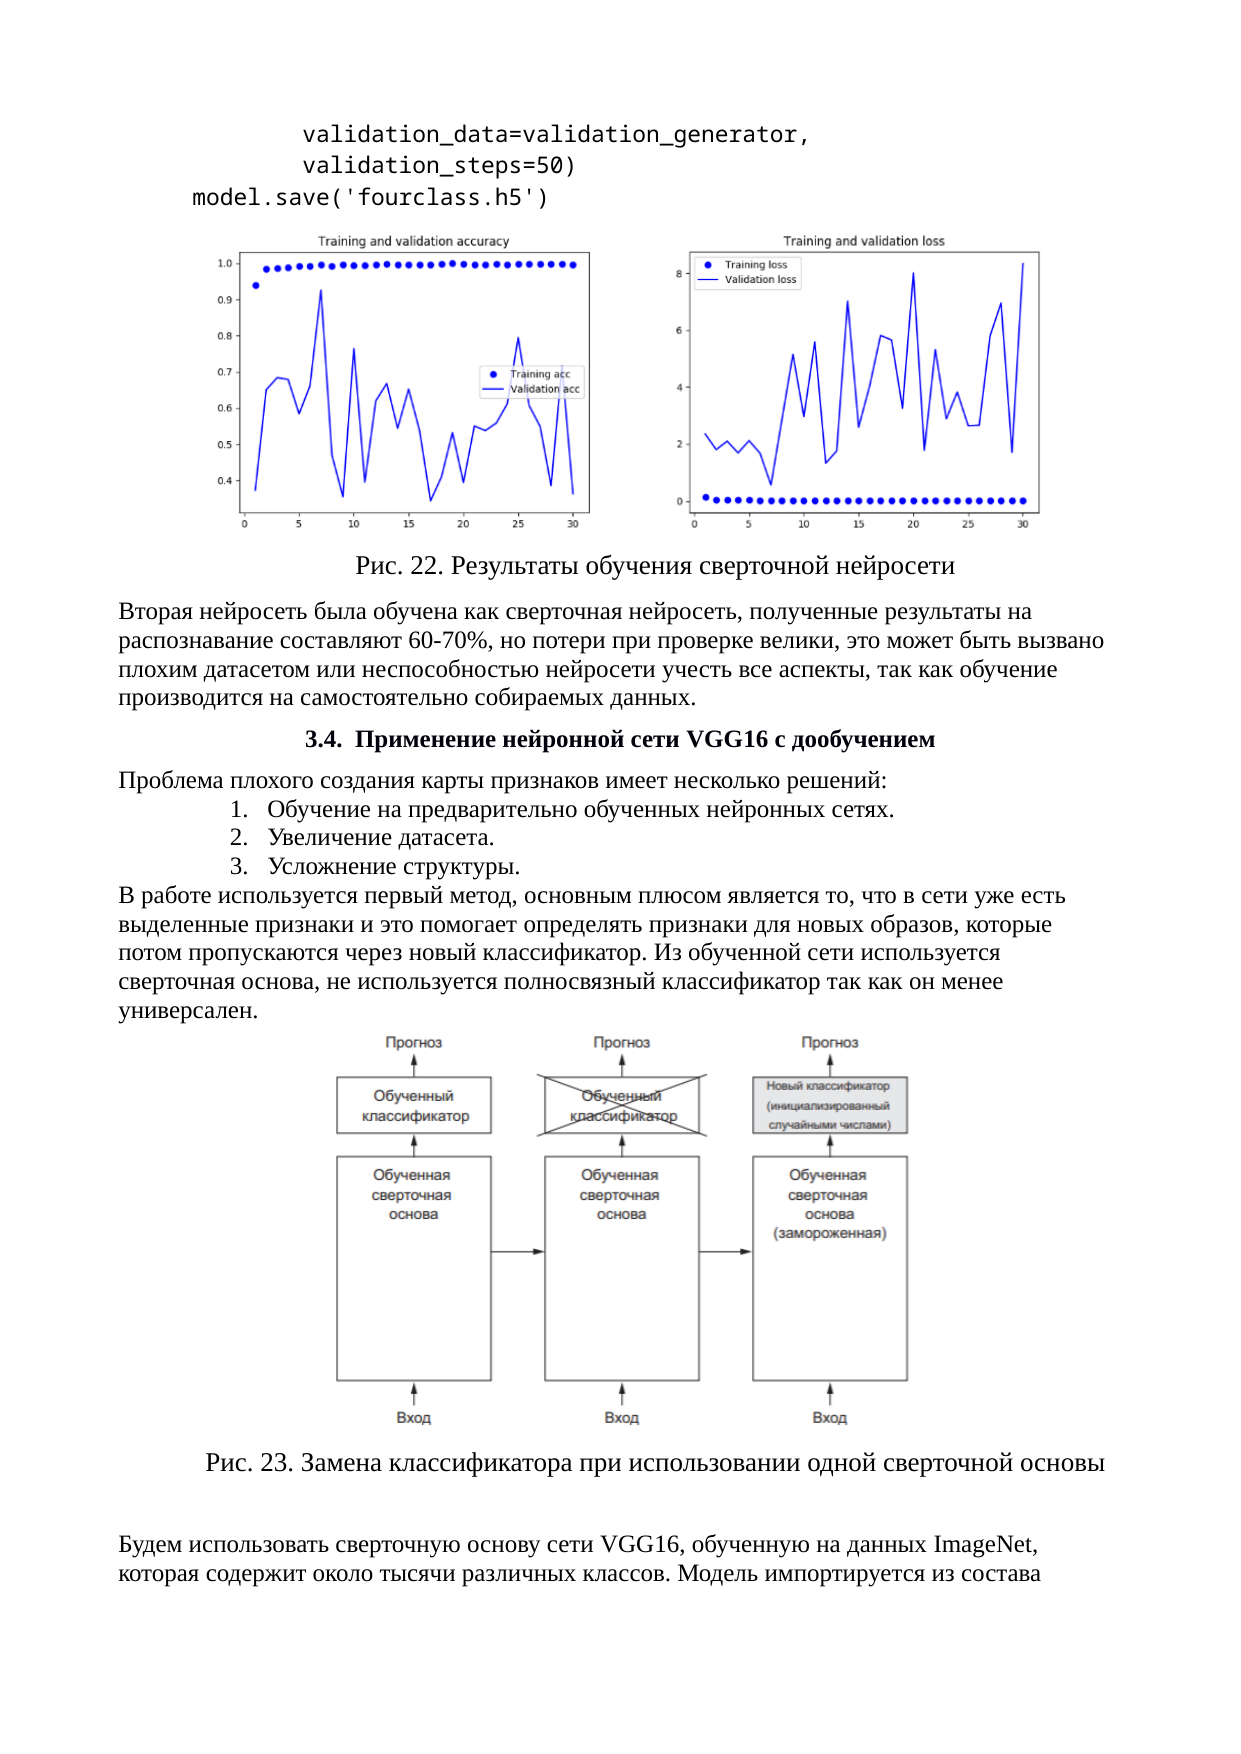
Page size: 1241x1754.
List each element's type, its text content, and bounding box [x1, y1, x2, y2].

list Увеличение датасета. [229, 822, 1122, 851]
subtitle 3.4. Применение нейронной сети VGG16 с дообучением [118, 724, 1122, 752]
picture [183, 211, 1084, 550]
text model.save('fourclass.h5') [177, 181, 1104, 212]
list Обучение на предварительно обученных нейронных сетях. [229, 794, 1122, 822]
text В работе используется первый метод, основным плюсом является то, что в сети уже есть выделенные признаки и это помогает определять признаки для новых образов, которые потом пропускаются через новый классификатор. Из обученной сети используется сверточная основа, не используется полносвязный классификатор так как он менее универсален. [118, 880, 1122, 1024]
text validation_data=validation_generator, validation_steps=50) [192, 118, 1104, 181]
text Рис. 23. Замена классификатора при использовании одной сверточной основы [118, 1446, 1122, 1477]
list Усложнение структуры. [229, 851, 1122, 880]
text Проблема плохого создания карты признаков имеет несколько решений: [118, 765, 1122, 794]
text Будем использовать сверточную основу сети VGG16, обученную на данных ImageNet, которая содержит около тысячи различных классов. Модель импортируется из состава [118, 1529, 1122, 1586]
text Вторая нейросеть была обучена как сверточная нейросеть, полученные результаты на распознавание составляют 60-70%, но потери при проверке велики, это может быть вызвано плохим датасетом или неспособностью нейросети учесть все аспекты, так как обучение производится на самостоятельно собираемых данных. [118, 596, 1122, 711]
text Рис. 22. Результаты обучения сверточной нейросети [118, 549, 1122, 581]
picture [302, 1023, 938, 1434]
